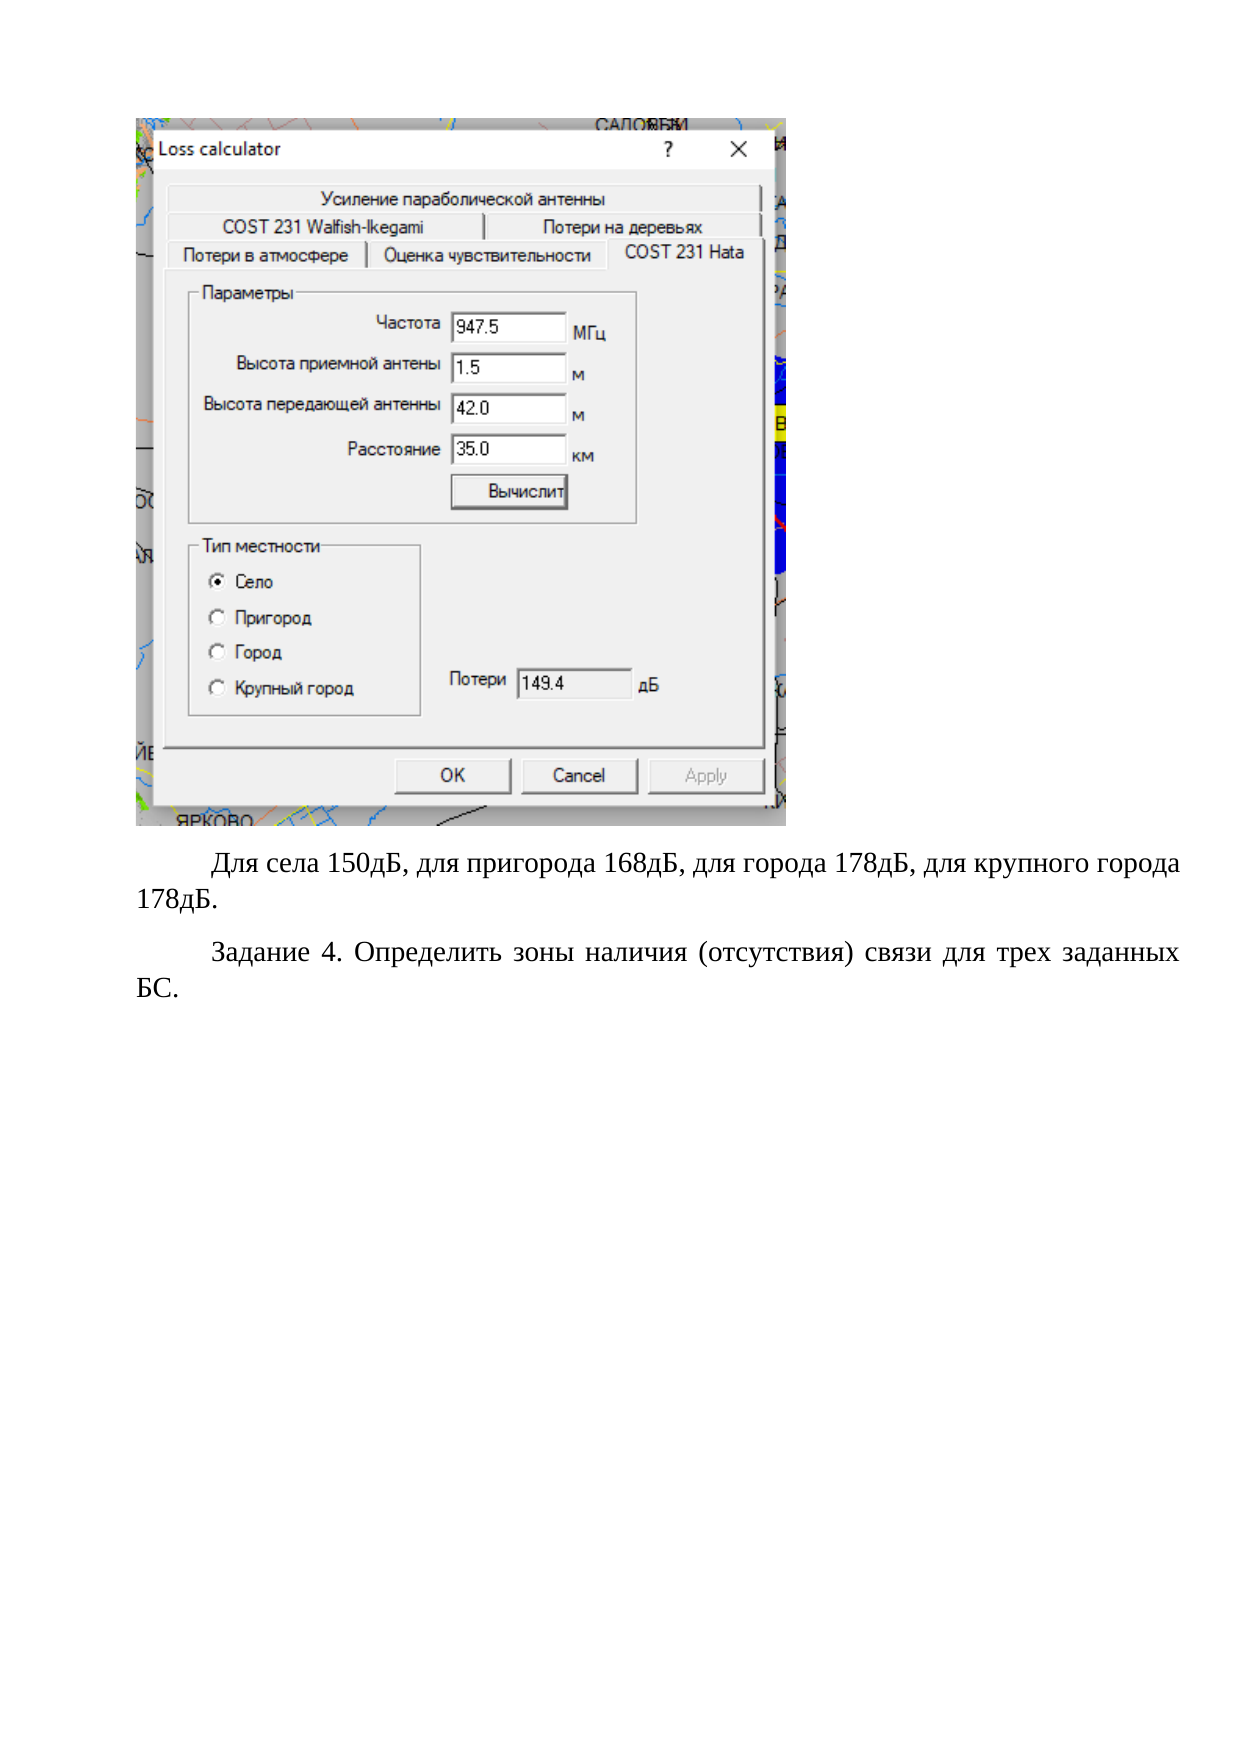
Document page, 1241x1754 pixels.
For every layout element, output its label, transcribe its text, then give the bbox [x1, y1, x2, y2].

text Для села 150дБ, для пригорода 168дБ, для города 178дБ, для крупного города 178дБ. [136, 845, 1181, 915]
text Задание 4. Определить зоны наличия (отсутствия) связи для трех заданных БС. [136, 934, 1181, 1004]
picture [135, 118, 786, 826]
